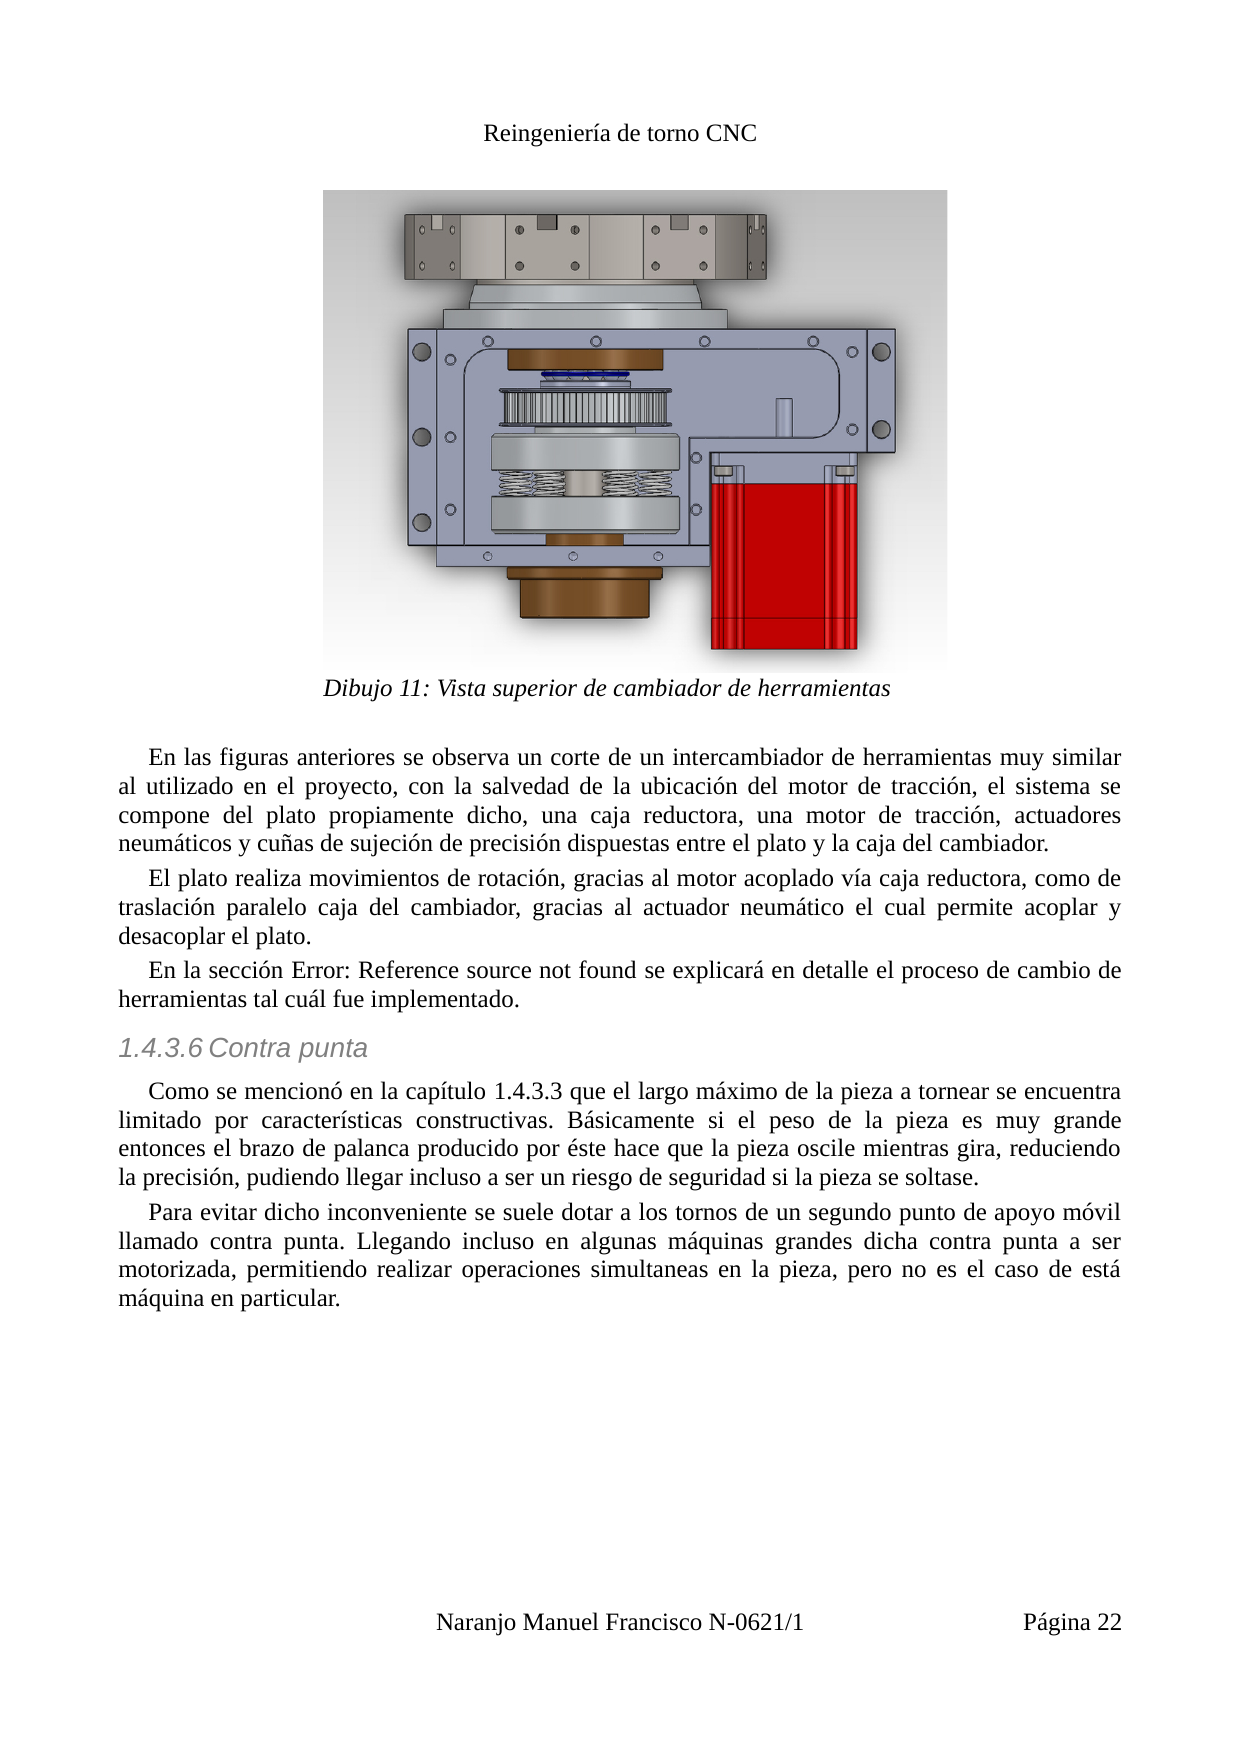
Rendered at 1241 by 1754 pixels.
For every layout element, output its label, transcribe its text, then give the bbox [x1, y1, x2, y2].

text Para evitar dicho inconveniente se suele dotar a los tornos de un segundo punto de apoyo móvil llamado contra punta. Llegando incluso en algunas máquinas grandes dicha contra punta a ser motorizada, permitiendo realizar operaciones simultaneas en la pieza, pero no es el caso de está máquina en particular. [118, 1197, 1122, 1312]
text En la sección Error: no se encontró el origen de la referencia se explicará en detalle el proceso de cambio de herramientas tal cuál fue implementado. [118, 956, 1122, 1013]
picture [323, 190, 948, 673]
text El plato realiza movimientos de rotación, gracias al motor acoplado vía caja reductora, como de traslación paralelo caja del cambiador, gracias al actuador neumático el cual permite acoplar y desacoplar el plato. [118, 863, 1122, 949]
text En las figuras anteriores se observa un corte de un intercambiador de herramientas muy similar al utilizado en el proyecto, con la salvedad de la ubicación del motor de tracción, el sistema se compone del plato propiamente dicho, una caja reductora, una motor de tracción, actuadores neumáticos y cuñas de sujeción de precisión dispuestas entre el plato y la caja del cambiador. [118, 742, 1122, 857]
text Como se mencionó en la capítulo 1.4.3.3 que el largo máximo de la pieza a tornear se encuentra limitado por características constructivas. Básicamente si el peso de la pieza es muy grande entonces el brazo de palanca producido por éste hace que la pieza oscile mientras gira, reduciendo la precisión, pudiendo llegar incluso a ser un riesgo de seguridad si la pieza se soltase. [118, 1076, 1122, 1191]
subtitle Contra punta [118, 1032, 1122, 1063]
text Dibujo 11: Vista superior de cambiador de herramientas [323, 673, 947, 701]
